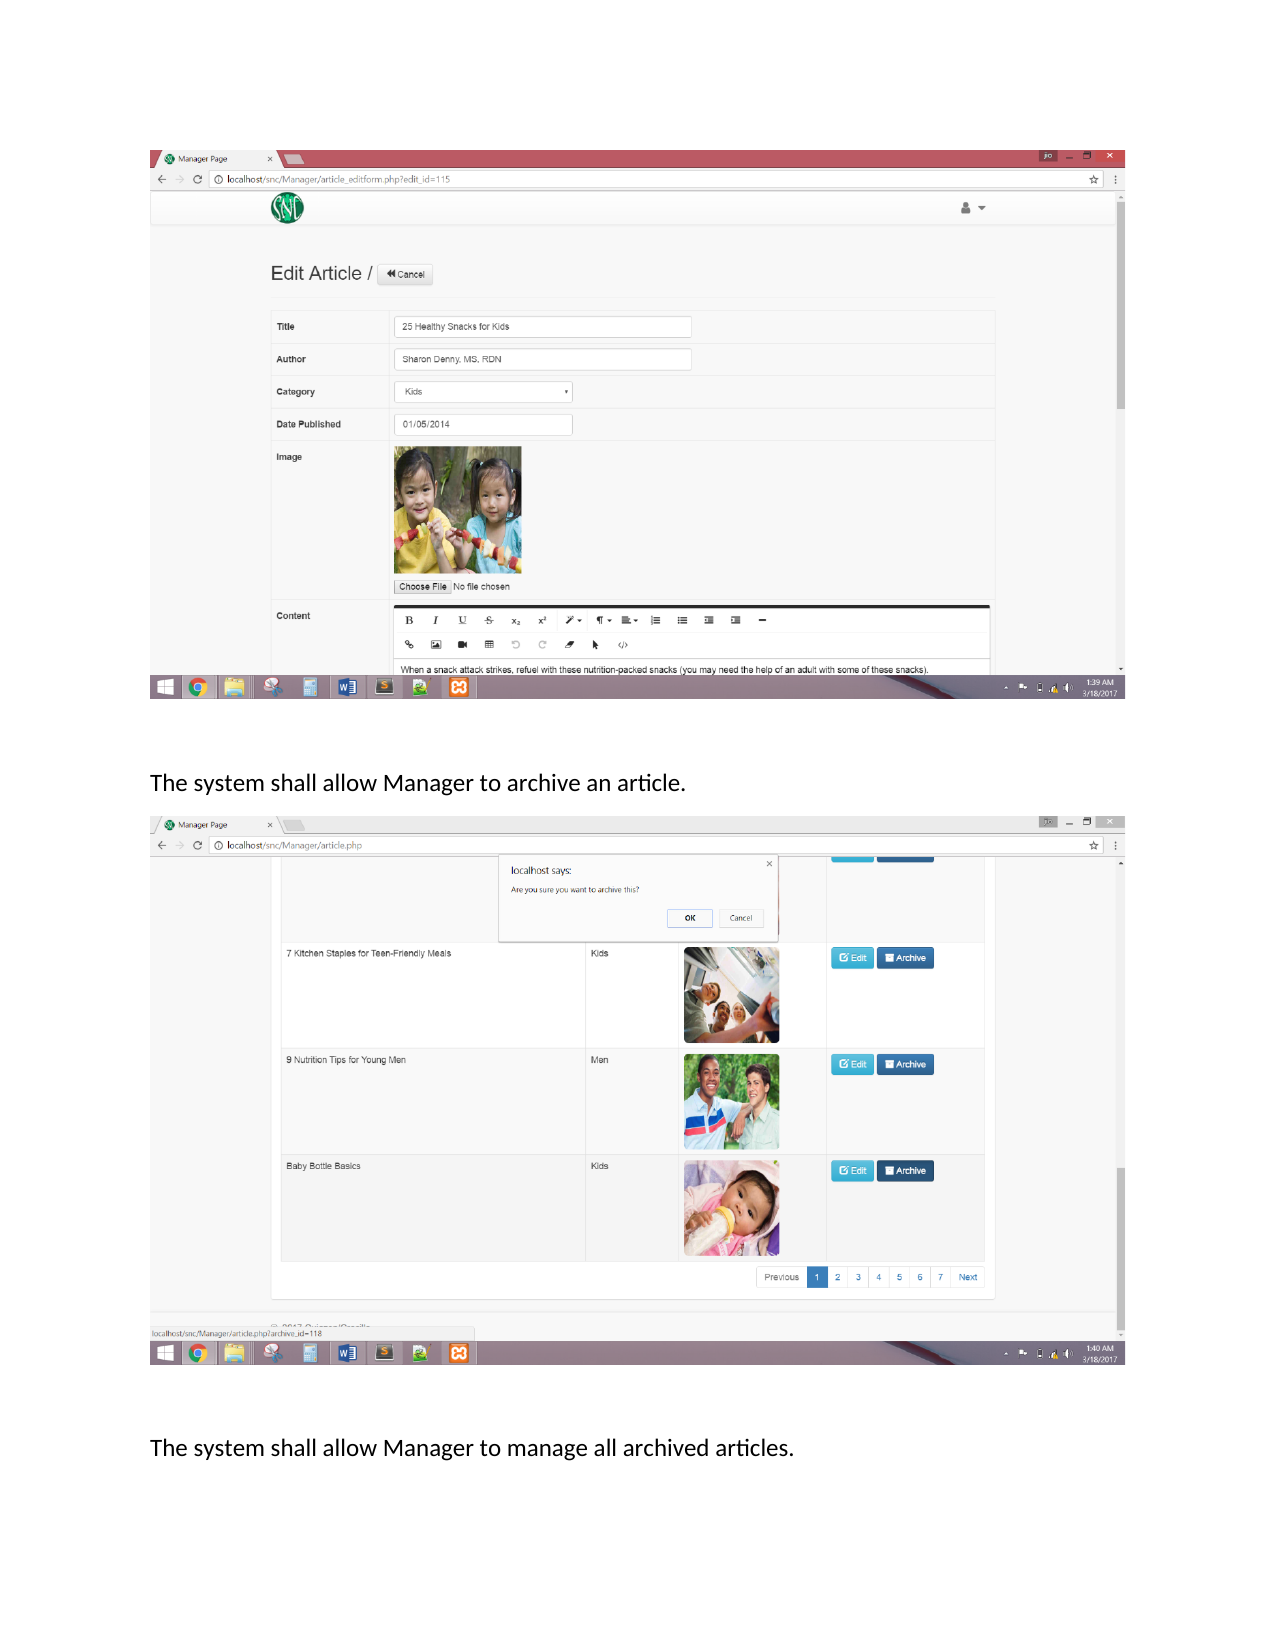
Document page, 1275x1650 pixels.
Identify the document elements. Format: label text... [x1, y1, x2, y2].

text The system shall allow Manager to archive an article. [150, 767, 1125, 797]
text The system shall allow Manager to manage all archived articles. [150, 1433, 1125, 1463]
